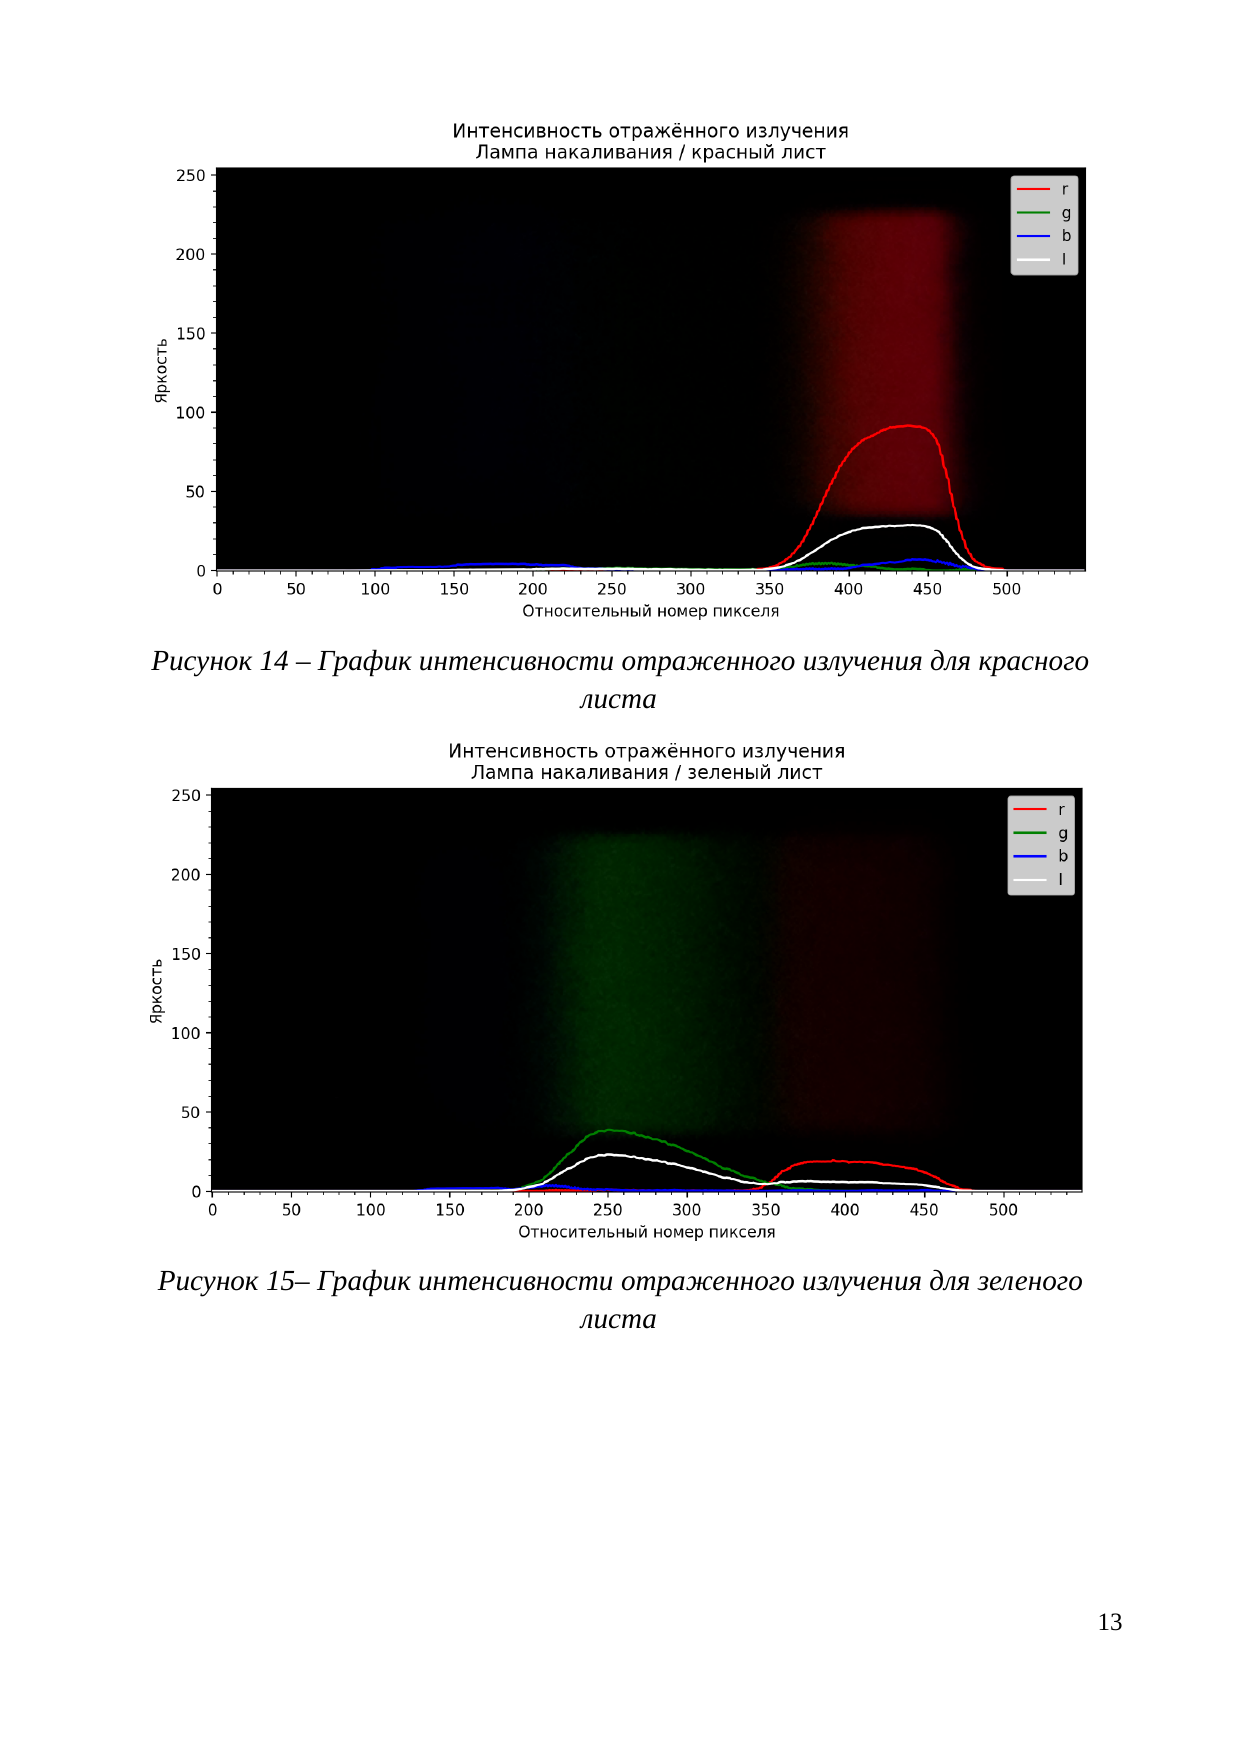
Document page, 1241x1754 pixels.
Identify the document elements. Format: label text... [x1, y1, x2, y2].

picture [149, 734, 1091, 1243]
picture [146, 118, 1094, 624]
text Рисунок 15– График интенсивности отраженного излучения для зеленого листа [118, 1263, 1122, 1335]
text Рисунок 14 – График интенсивности отраженного излучения для красного листа [118, 643, 1122, 715]
